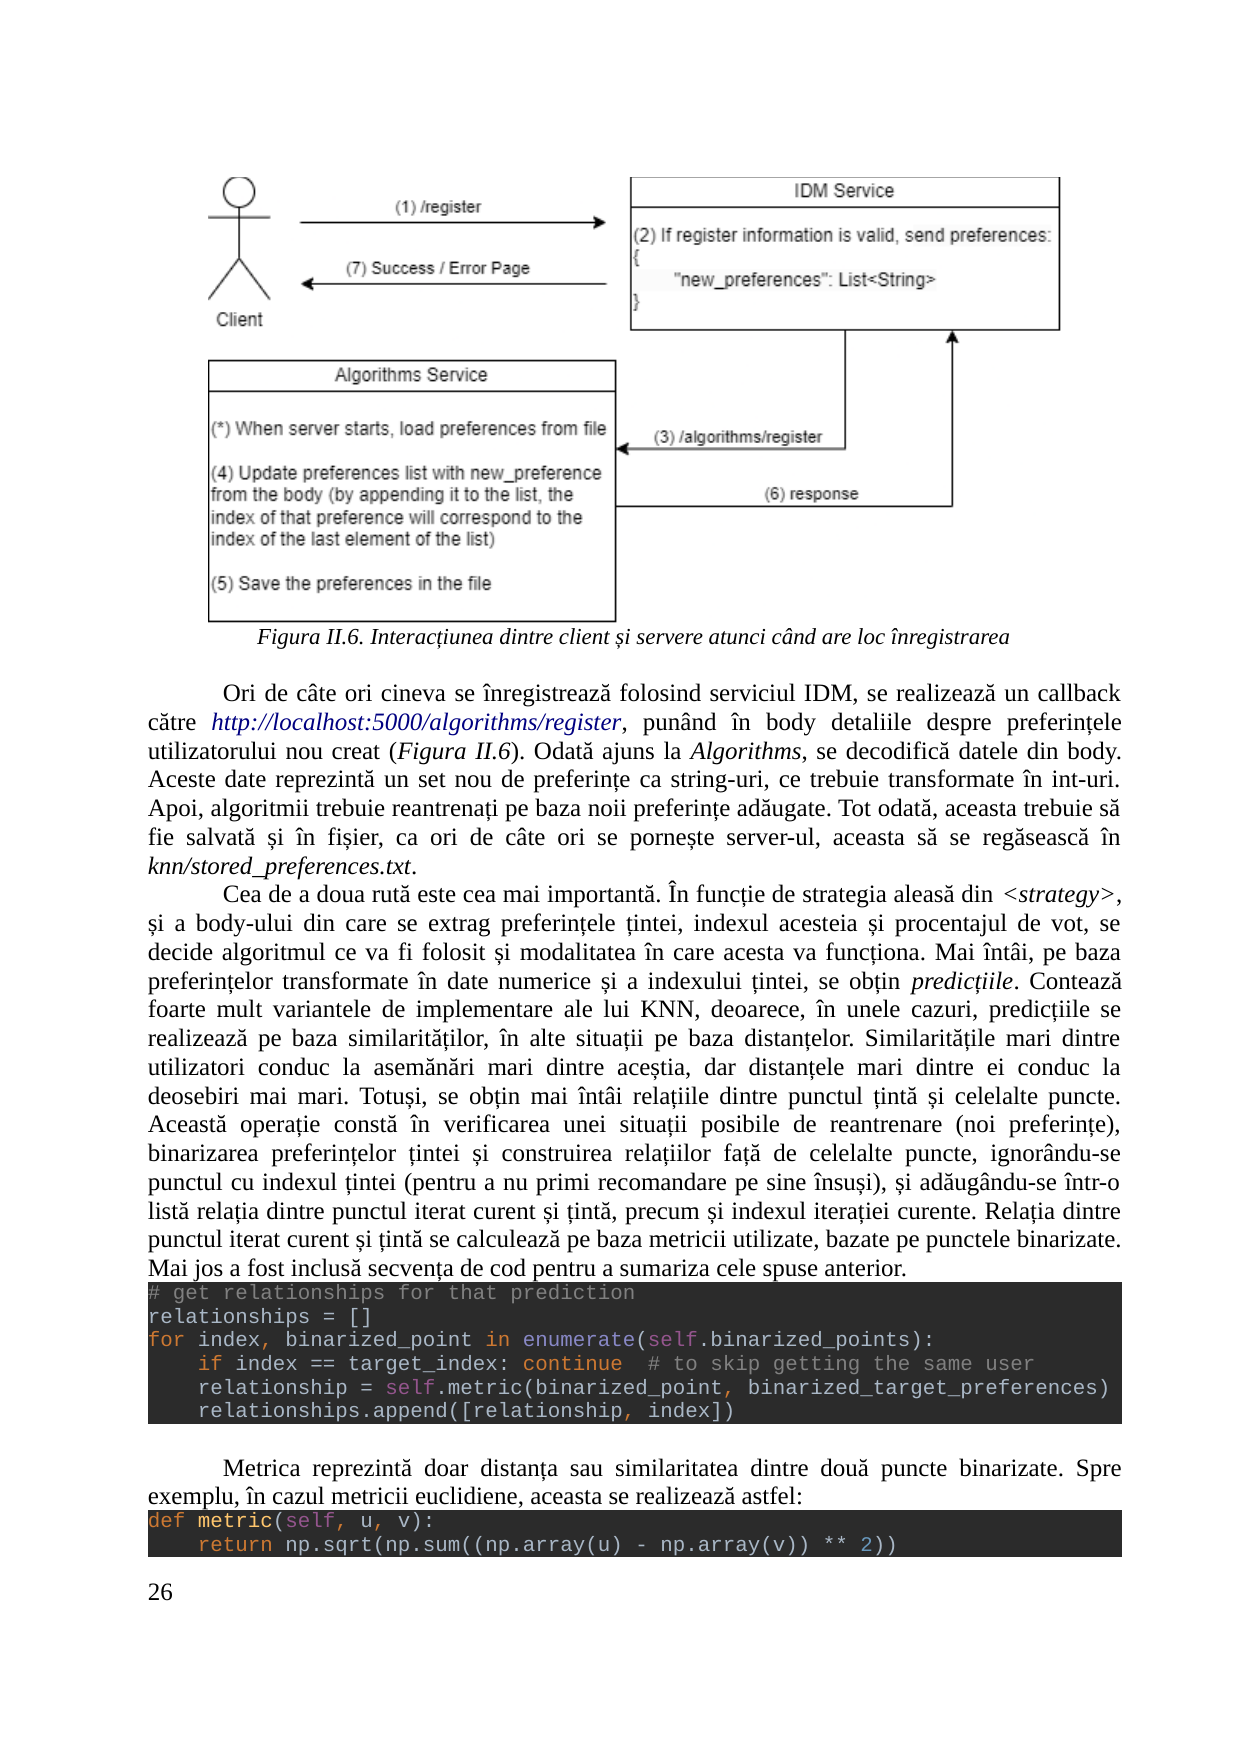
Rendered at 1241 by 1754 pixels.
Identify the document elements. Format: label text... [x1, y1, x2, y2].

text Metrica reprezintă doar distanța sau similaritatea dintre două puncte binarizate. Spre exemplu, în cazul metricii euclidiene, aceasta se realizează astfel: [148, 1453, 1122, 1510]
text def metric(self, u, v): return np.sqrt(np.sum((np.array(u) - np.array(v)) ** 2)) [148, 1510, 1122, 1557]
text # get relationships for that prediction relationships = [] for index, binarized_point in enumerate(self.binarized_points): if index == target_index: continue # to skip getting the same user relationship = self.metric(binarized_point, binarized_target_preferences) relationships.append([relationship, index]) [148, 1282, 1122, 1424]
text Cea de a doua rută este cea mai importantă. În funcție de strategia aleasă din <strategy>, și a body-ului din care se extrag preferințele țintei, indexul acesteia și procentajul de vot, se decide algoritmul ce va fi folosit și modalitatea în care acesta va funcționa. Mai întâi, pe baza preferințelor transformate în date numerice și a indexului țintei, se obțin predicțiile. Contează foarte mult variantele de implementare ale lui KNN, deoarece, în unele cazuri, predicțiile se realizează pe baza similarităților, în alte situații pe baza distanțelor. Similaritățile mari dintre utilizatori conduc la asemănări mari dintre aceștia, dar distanțele mari dintre ei conduc la deosebiri mai mari. Totuși, se obțin mai întâi relațiile dintre punctul țintă și celelalte puncte. Această operație constă în verificarea unei situații posibile de reantrenare (noi preferințe), binarizarea preferințelor țintei și construirea relațiilor față de celelalte puncte, ignorându-se punctul cu indexul țintei (pentru a nu primi recomandare pe sine însuși), și adăugându-se într-o listă relația dintre punctul iterat curent și țintă, precum și indexul iterației curente. Relația dintre punctul iterat curent și țintă se calculează pe baza metricii utilizate, bazate pe punctele binarizate. Mai jos a fost inclusă secvența de cod pentru a sumariza cele spuse anterior. [148, 879, 1122, 1282]
text Figura II.6. Interacțiunea dintre client și servere atunci când are loc înregistrarea [148, 623, 1122, 649]
text Ori de câte ori cineva se înregistrează folosind serviciul IDM, se realizează un callback către http://localhost:5000/algorithms/register, punând în body detaliile despre preferințele utilizatorului nou creat (Figura II.6). Odată ajuns la Algorithms, se decodifică datele din body. Aceste date reprezintă un set nou de preferințe ca string-uri, ce trebuie transformate în int-uri. Apoi, algoritmii trebuie reantrenați pe baza noii preferințe adăugate. Tot odată, aceasta trebuie să fie salvată și în fișier, ca ori de câte ori se pornește server-ul, aceasta să se regăsească în knn/stored_preferences.txt. [148, 678, 1122, 879]
